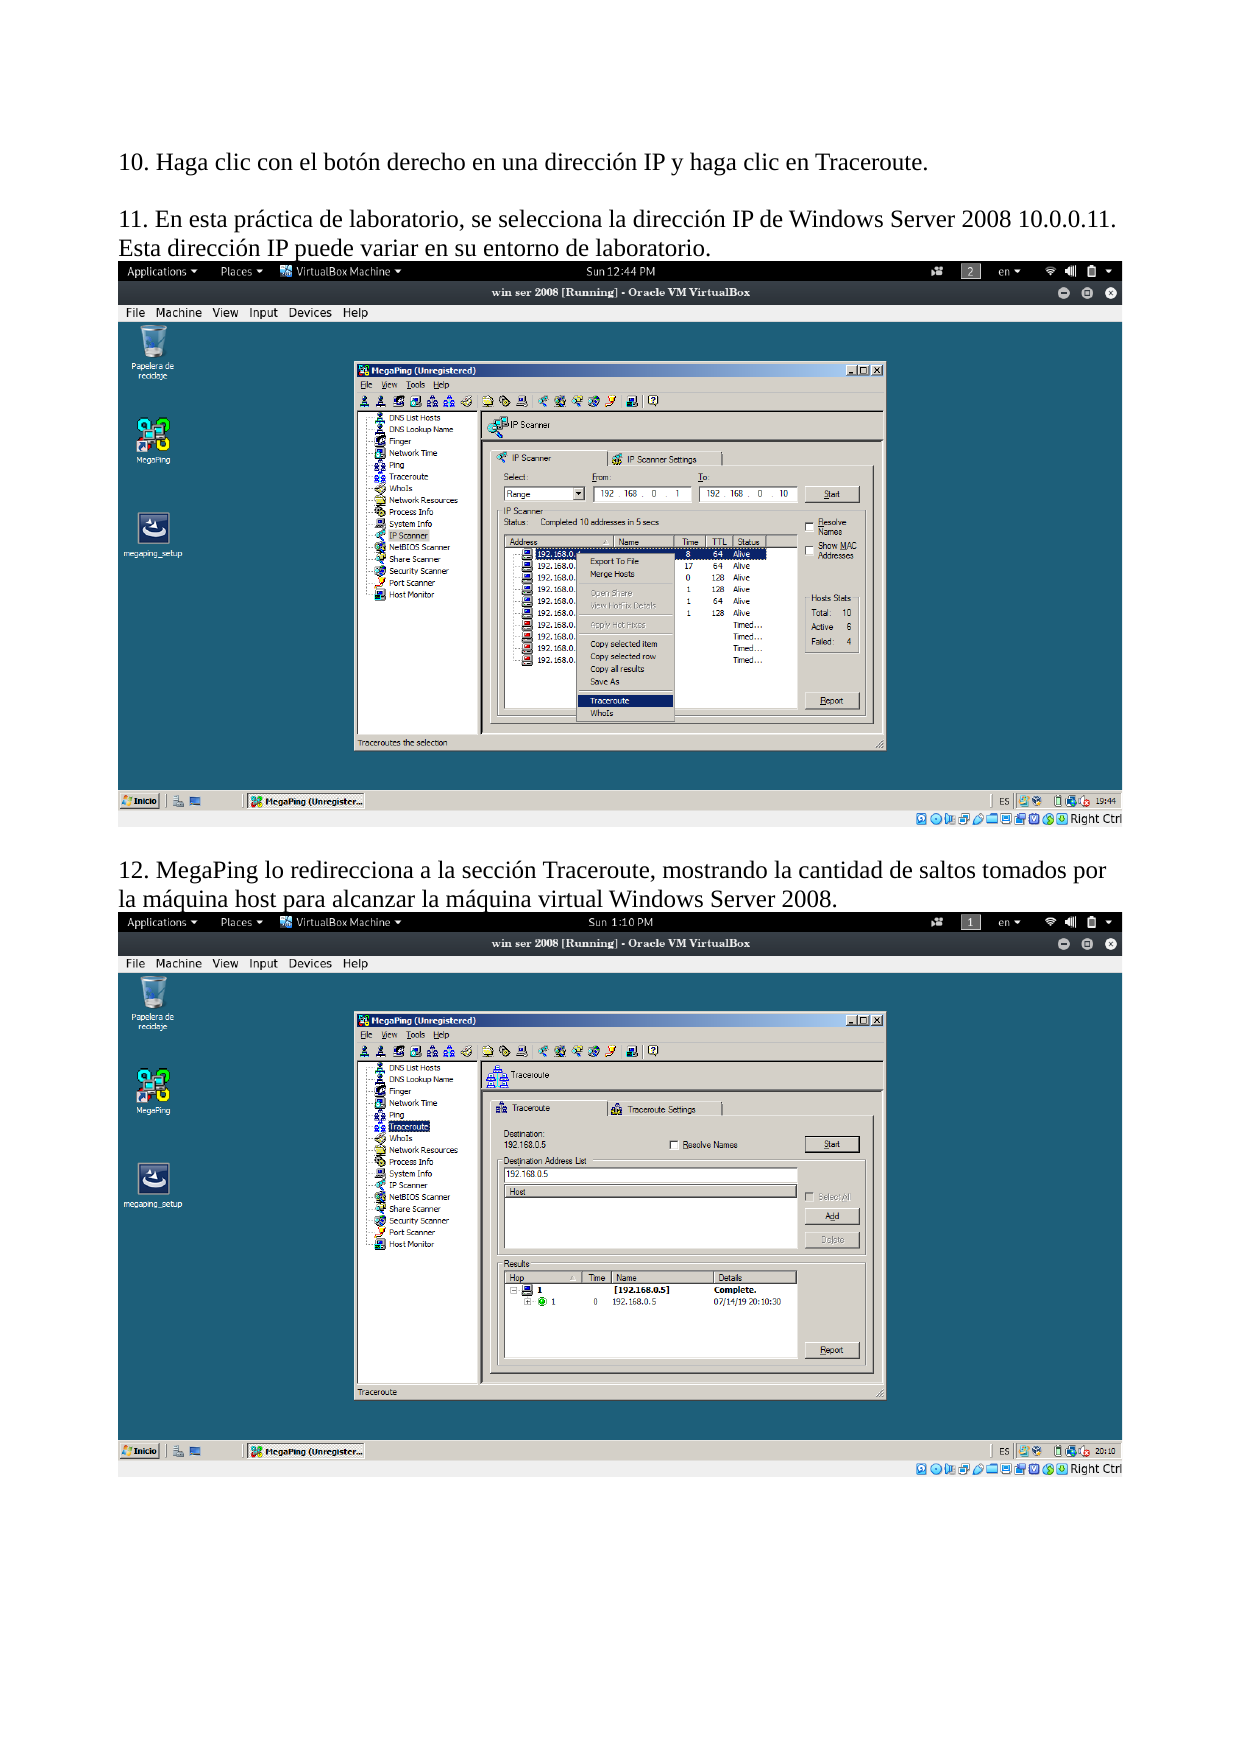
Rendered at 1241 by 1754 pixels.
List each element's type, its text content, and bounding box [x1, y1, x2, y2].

text 12. MegaPing lo redirecciona a la sección Traceroute, mostrando la cantidad de saltos tomados por la máquina host para alcanzar la máquina virtual Windows Server 2008. [118, 855, 1122, 912]
picture [118, 912, 1123, 1477]
text 10. Haga clic con el botón derecho en una dirección IP y haga clic en Traceroute. [118, 147, 1122, 176]
picture [118, 261, 1123, 827]
text 11. En esta práctica de laboratorio, se selecciona la dirección IP de Windows Server 2008 10.0.0.11. Esta dirección IP puede variar en su entorno de laboratorio. [118, 204, 1122, 261]
